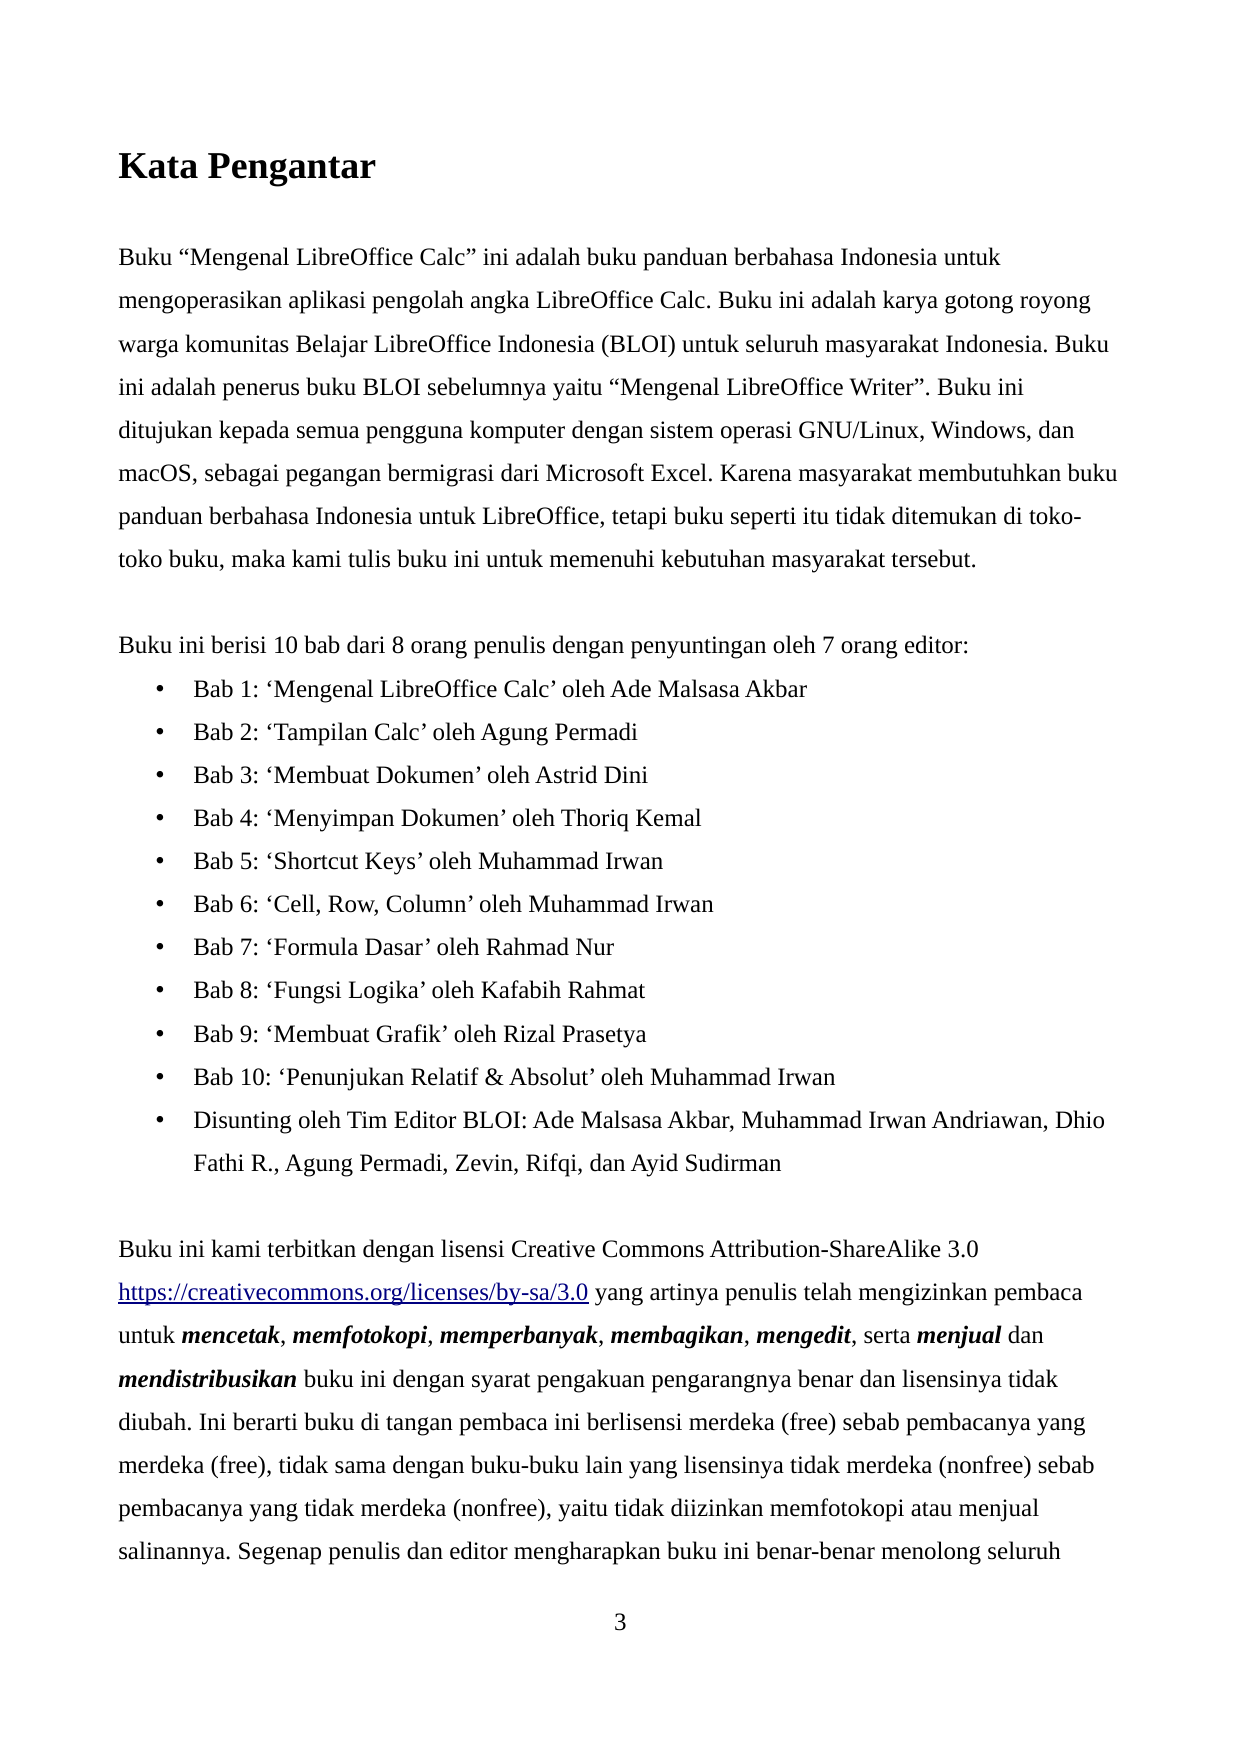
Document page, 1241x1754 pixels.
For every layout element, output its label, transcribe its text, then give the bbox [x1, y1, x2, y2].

list Bab 1: ‘Mengenal LibreOffice Calc’ oleh Ade Malsasa Akbar [156, 674, 1122, 702]
list Bab 3: ‘Membuat Dokumen’ oleh Astrid Dini [156, 760, 1122, 789]
list Bab 2: ‘Tampilan Calc’ oleh Agung Permadi [156, 717, 1122, 746]
list Bab 9: ‘Membuat Grafik’ oleh Rizal Prasetya [156, 1019, 1122, 1047]
list Bab 6: ‘Cell, Row, Column’ oleh Muhammad Irwan [156, 889, 1122, 918]
list Disunting oleh Tim Editor BLOI: Ade Malsasa Akbar, Muhammad Irwan Andriawan, Dhio Fathi R., Agung Permadi, Zevin, Rifqi, dan Ayid Sudirman [156, 1105, 1122, 1177]
text Buku ini berisi 10 bab dari 8 orang penulis dengan penyuntingan oleh 7 orang editor: [118, 631, 1122, 659]
list Bab 7: ‘Formula Dasar’ oleh Rahmad Nur [156, 932, 1122, 961]
list Bab 5: ‘Shortcut Keys’ oleh Muhammad Irwan [156, 846, 1122, 875]
text Buku ini kami terbitkan dengan lisensi Creative Commons Attribution-ShareAlike 3.0 https://creativecommons.org/licenses/by-sa/3.0 yang artinya penulis telah mengizinkan pembaca untuk mencetak, memfotokopi, memperbanyak, membagikan, mengedit, serta menjual dan mendistribusikan buku ini dengan syarat pengakuan pengarangnya benar dan lisensinya tidak diubah. Ini berarti buku di tangan pembaca ini berlisensi merdeka (free) sebab pembacanya yang merdeka (free), tidak sama dengan buku-buku lain yang lisensinya tidak merdeka (nonfree) sebab pembacanya yang tidak merdeka (nonfree), yaitu tidak diizinkan memfotokopi atau menjual salinannya. Segenap penulis dan editor mengharapkan buku ini benar-benar menolong seluruh [118, 1234, 1122, 1565]
list Bab 10: ‘Penunjukan Relatif & Absolut’ oleh Muhammad Irwan [156, 1062, 1122, 1091]
text Buku “Mengenal LibreOffice Calc” ini adalah buku panduan berbahasa Indonesia untuk mengoperasikan aplikasi pengolah angka LibreOffice Calc. Buku ini adalah karya gotong royong warga komunitas Belajar LibreOffice Indonesia (BLOI) untuk seluruh masyarakat Indonesia. Buku ini adalah penerus buku BLOI sebelumnya yaitu “Mengenal LibreOffice Writer”. Buku ini ditujukan kepada semua pengguna komputer dengan sistem operasi GNU/Linux, Windows, dan macOS, sebagai pegangan bermigrasi dari Microsoft Excel. Karena masyarakat membutuhkan buku panduan berbahasa Indonesia untuk LibreOffice, tetapi buku seperti itu tidak ditemukan di toko-toko buku, maka kami tulis buku ini untuk memenuhi kebutuhan masyarakat tersebut. [118, 242, 1122, 573]
subtitle Kata Pengantar [118, 143, 1122, 187]
list Bab 8: ‘Fungsi Logika’ oleh Kafabih Rahmat [156, 976, 1122, 1004]
list Bab 4: ‘Menyimpan Dokumen’ oleh Thoriq Kemal [156, 803, 1122, 832]
